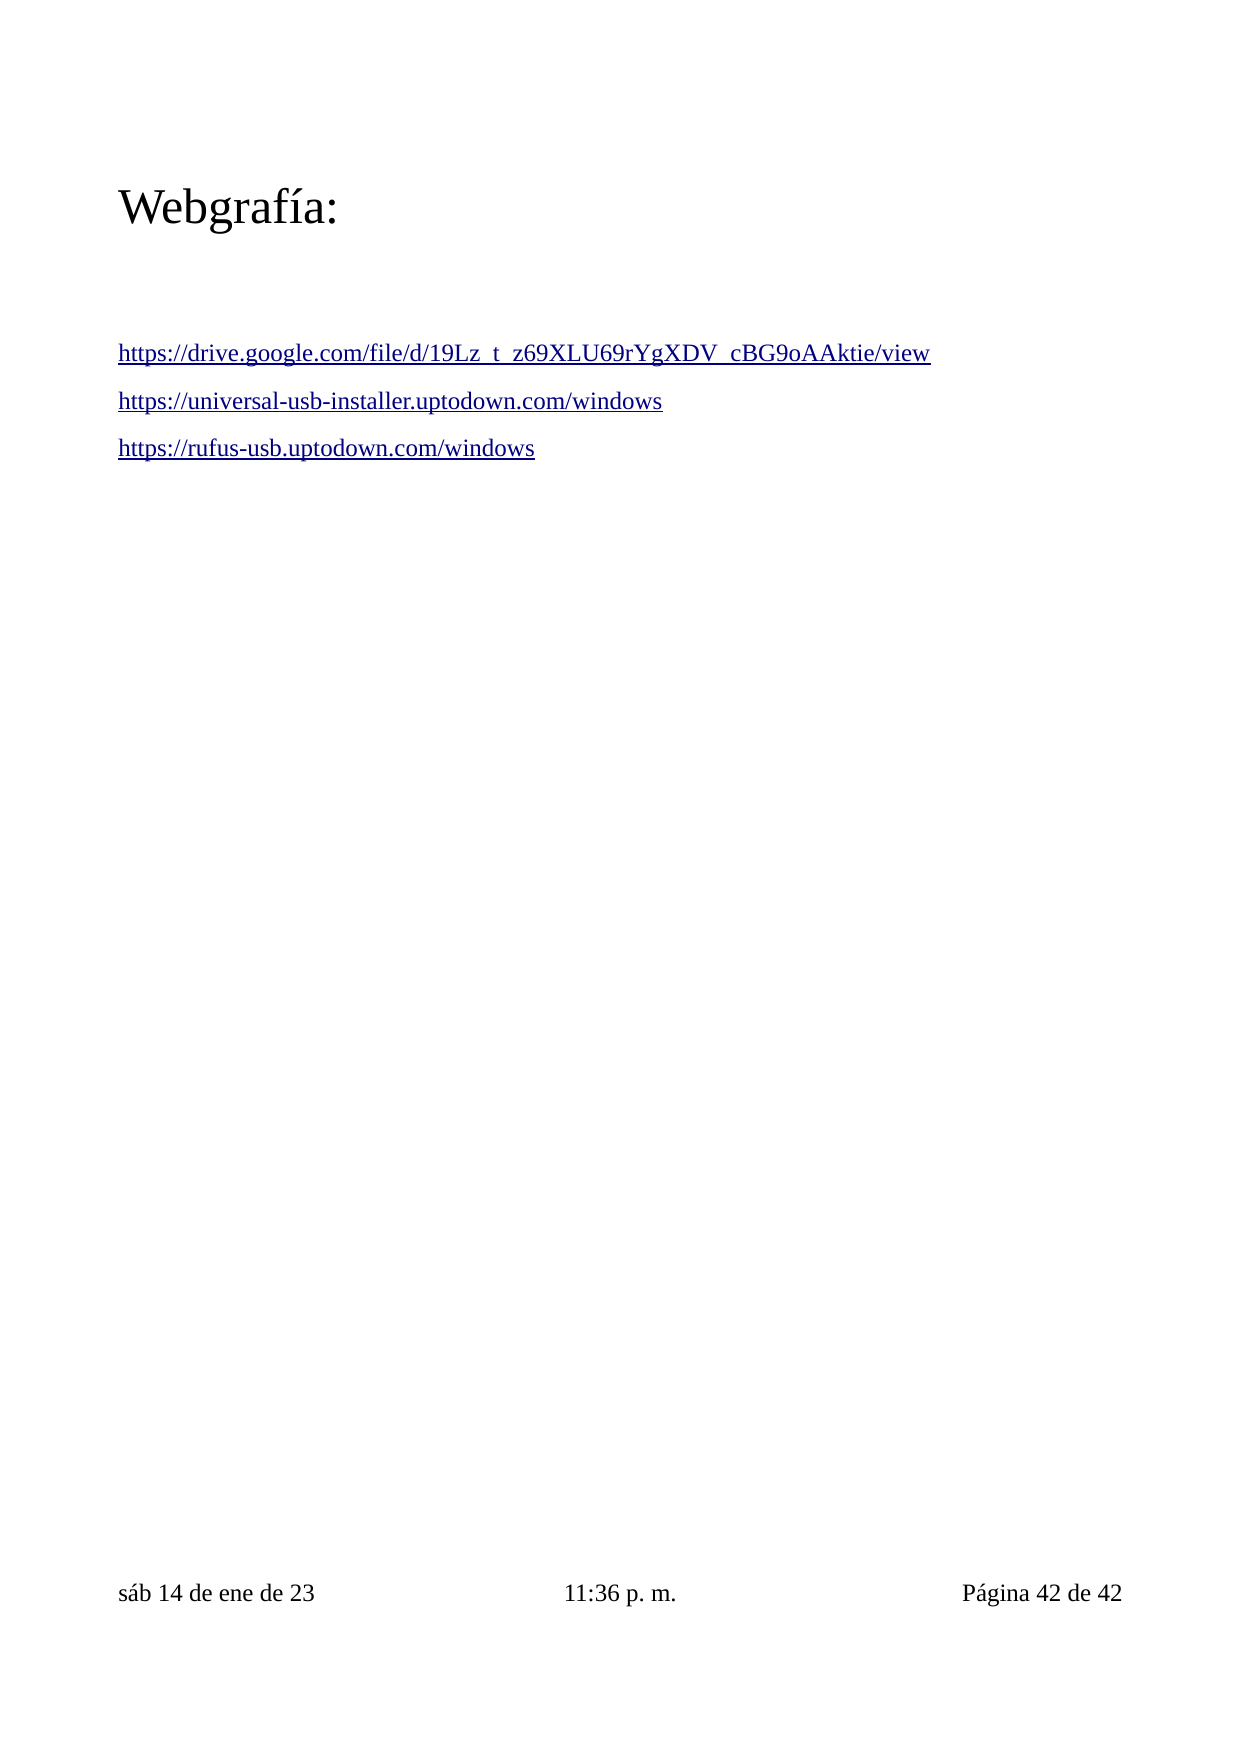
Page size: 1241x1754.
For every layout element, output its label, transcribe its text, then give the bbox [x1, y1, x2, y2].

text Webgrafía: [118, 177, 1122, 234]
text https://universal-usb-installer.uptodown.com/windows [118, 386, 1122, 415]
text https://drive.google.com/file/d/19Lz_t_z69XLU69rYgXDV_cBG9oAAktie/view [118, 338, 1122, 367]
text https://rufus-usb.uptodown.com/windows [118, 433, 1122, 462]
